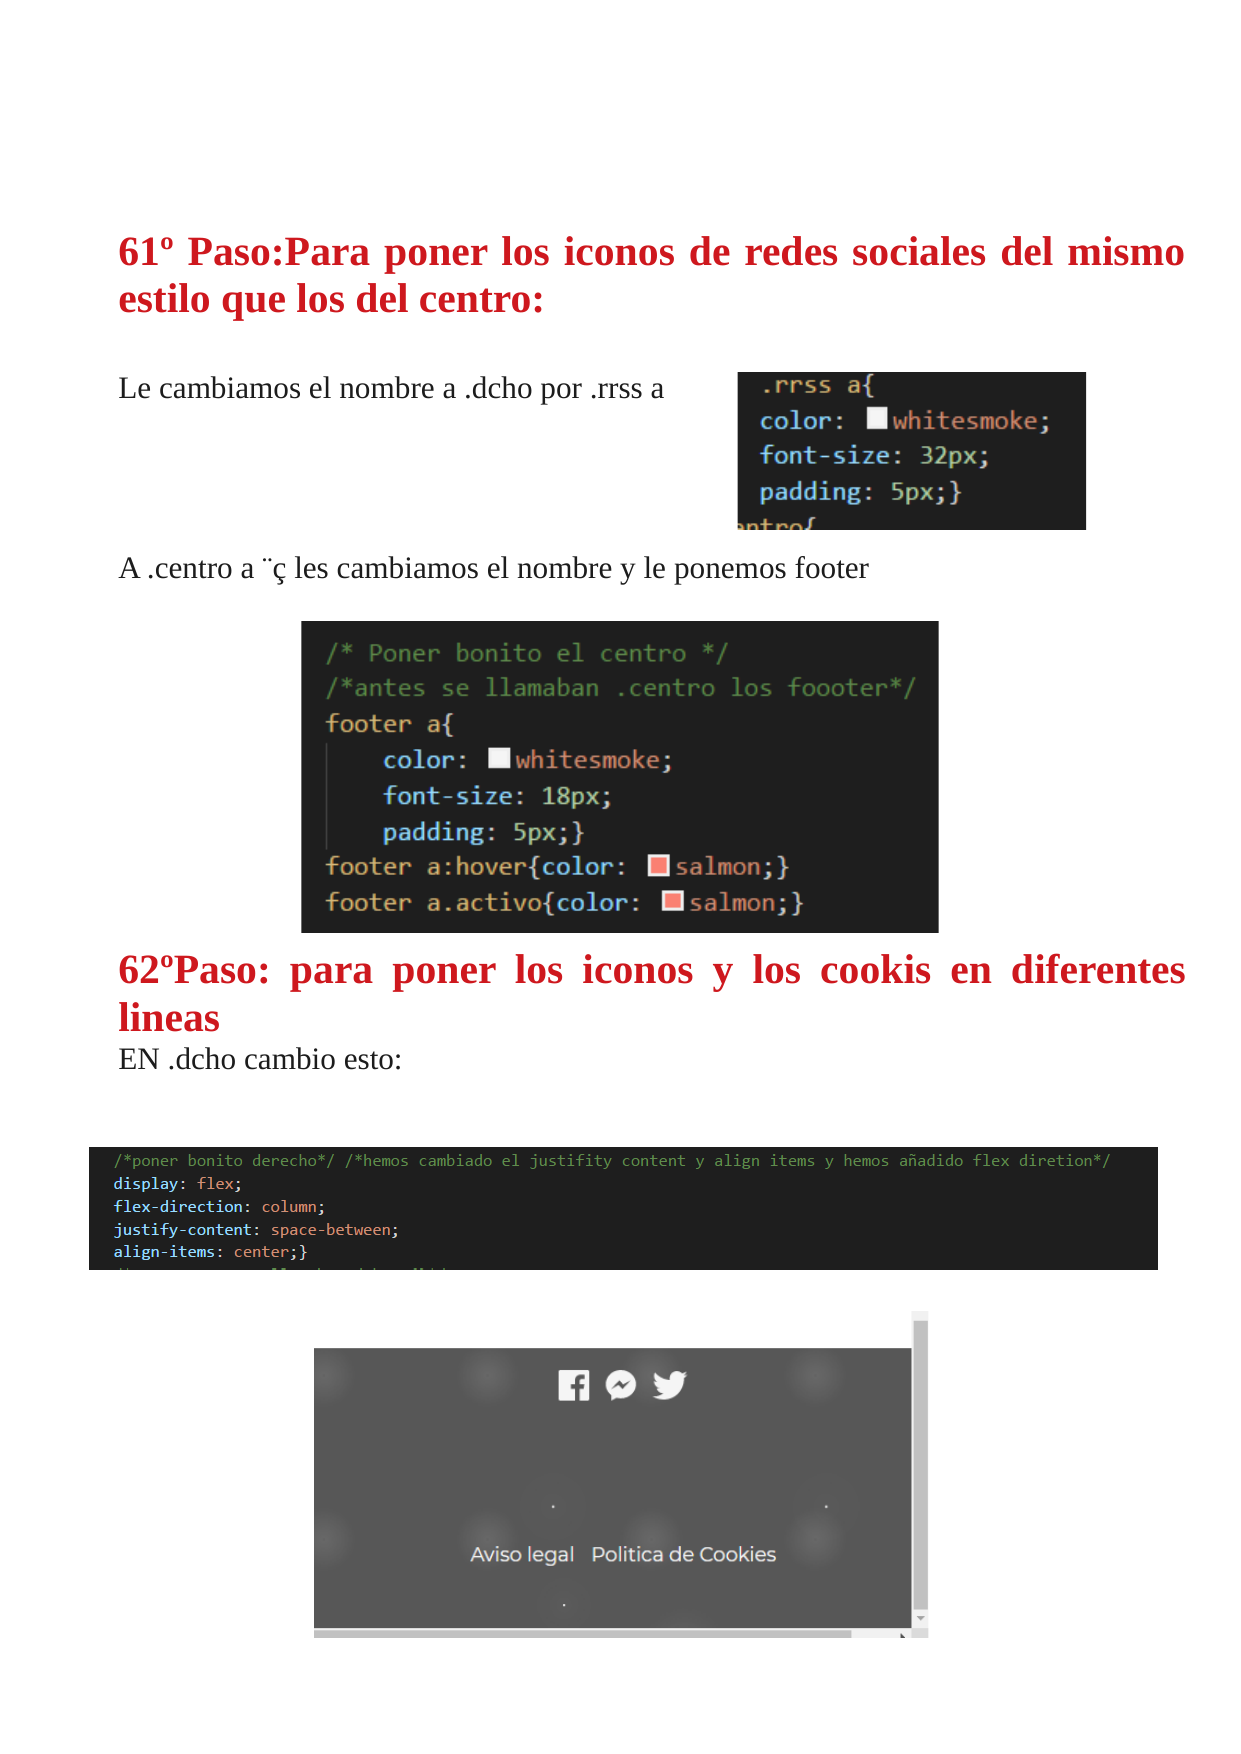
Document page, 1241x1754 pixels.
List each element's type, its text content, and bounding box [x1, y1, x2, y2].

picture [737, 372, 1087, 530]
picture [89, 1147, 1158, 1270]
text A .centro a ¨ç les cambiamos el nombre y le ponemos footer [118, 549, 1187, 585]
picture [314, 1311, 929, 1638]
text 61º Paso:Para poner los iconos de redes sociales del mismo estilo que los del centro: [118, 226, 1187, 322]
text 62ºPaso: para poner los iconos y los cookis en diferentes lineas [118, 945, 1187, 1041]
text EN .dcho cambio esto: [118, 1041, 1187, 1076]
text Le cambiamos el nombre a .dcho por .rrss a [118, 370, 1187, 406]
picture [301, 621, 939, 933]
